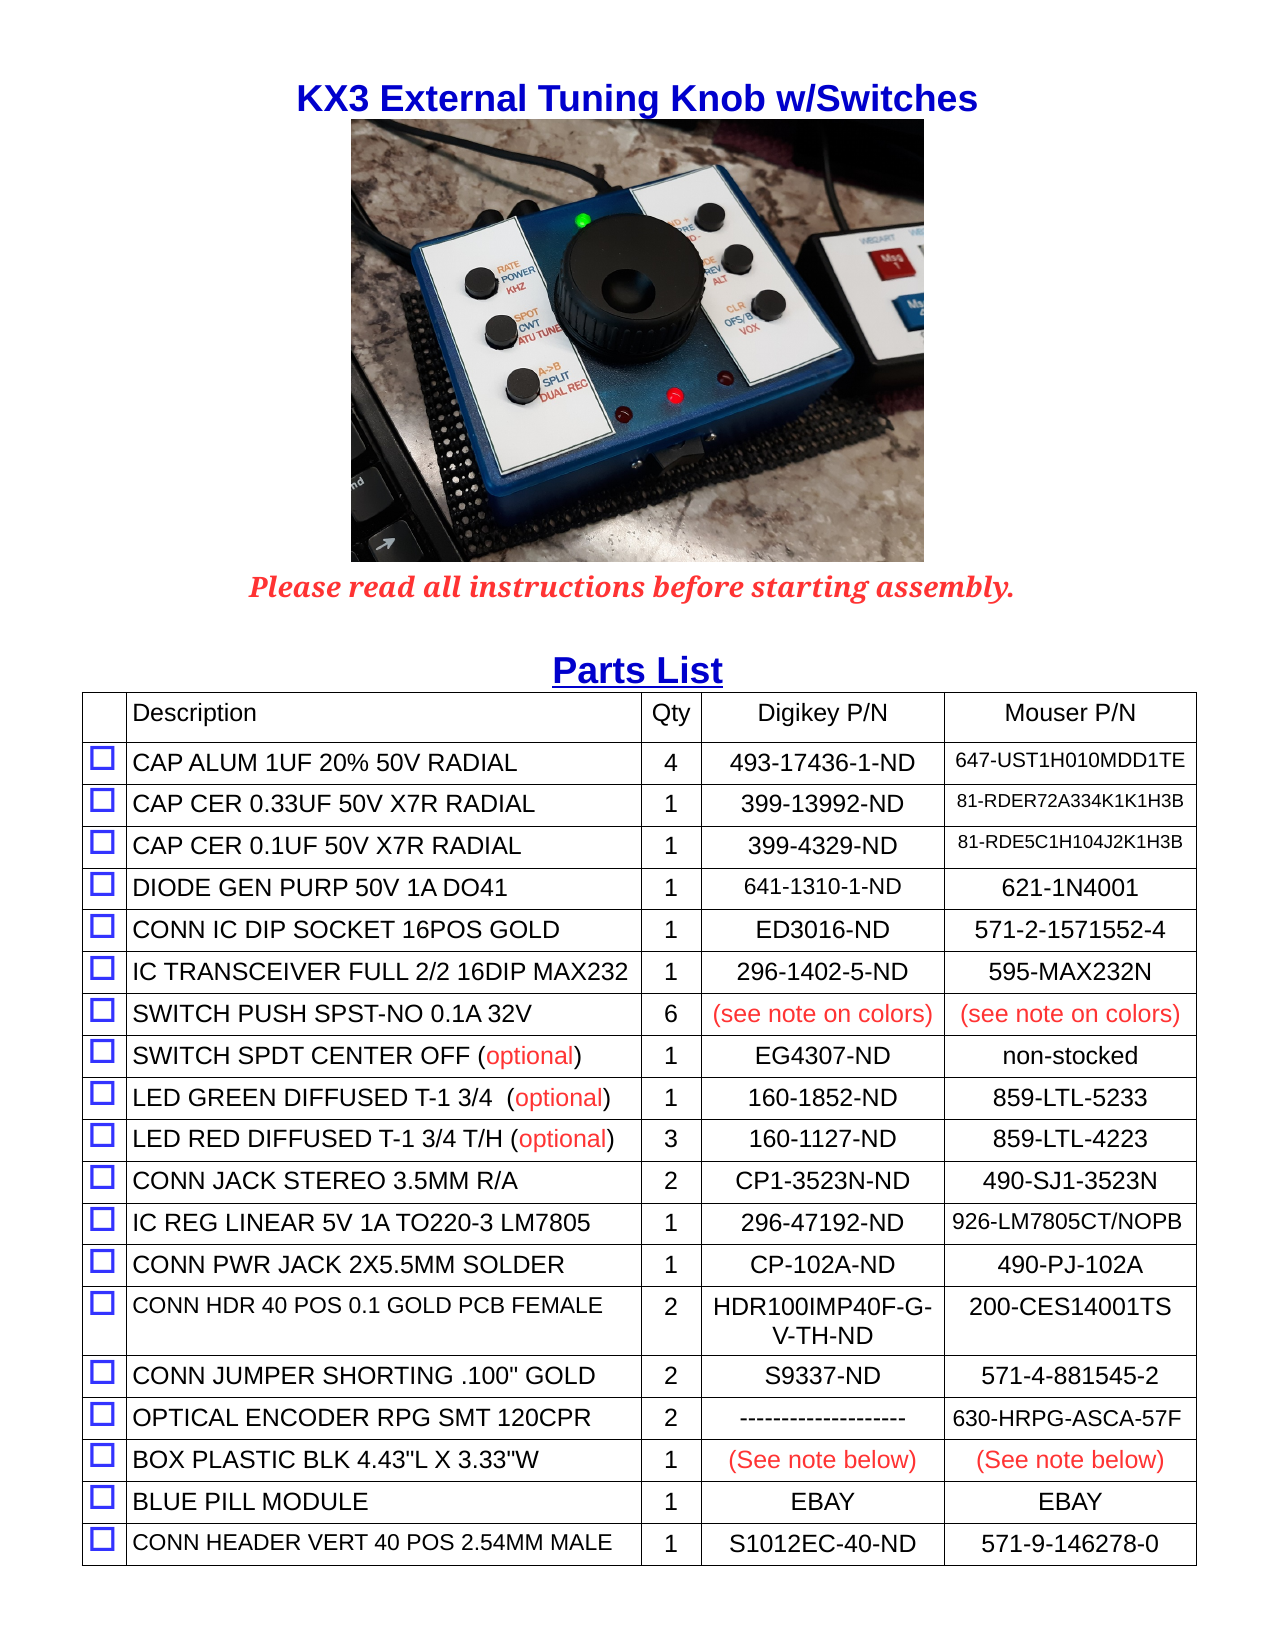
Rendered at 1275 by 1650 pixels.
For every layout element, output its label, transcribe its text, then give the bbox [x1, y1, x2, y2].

table_cell 4 [642, 743, 701, 784]
table_cell 493-17436-1-ND [702, 743, 944, 784]
table_header Description [127, 693, 641, 742]
table_cell 571-2-1571552-4 [945, 910, 1196, 951]
table_cell  [83, 1162, 126, 1202]
table_cell  [83, 1398, 126, 1439]
text Please read all instructions before starting assembly. [76, 119, 1198, 606]
table_cell BLUE PILL MODULE [127, 1482, 641, 1523]
table_cell S9337-ND [702, 1356, 944, 1397]
table_cell EG4307-ND [702, 1036, 944, 1077]
table_cell  [83, 952, 126, 993]
table_cell CONN PWR JACK 2X5.5MM SOLDER [127, 1245, 641, 1286]
table_cell (see note on colors) [702, 994, 944, 1035]
table_cell LED GREEN DIFFUSED T-1 3/4 (optional) [127, 1078, 641, 1119]
table_cell 399-4329-ND [702, 827, 944, 867]
table_cell 2 [642, 1356, 701, 1397]
table_header Digikey P/N [702, 693, 944, 742]
table_cell 595-MAX232N [945, 952, 1196, 993]
table_cell  [83, 785, 126, 826]
table_cell 859-LTL-4223 [945, 1120, 1196, 1161]
table_cell 399-13992-ND [702, 785, 944, 826]
table_cell 490-SJ1-3523N [945, 1162, 1196, 1202]
table_cell 630-HRPG-ASCA-57F [945, 1398, 1196, 1439]
table_cell (See note below) [945, 1440, 1196, 1481]
table_cell 1 [642, 1078, 701, 1119]
table_cell (see note on colors) [945, 994, 1196, 1035]
table_cell 2 [642, 1287, 701, 1355]
table_cell 1 [642, 869, 701, 909]
table_cell  [83, 743, 126, 784]
text Parts List [76, 649, 1198, 692]
table_cell 926-LM7805CT/NOPB [945, 1204, 1196, 1244]
table_cell CONN JACK STEREO 3.5MM R/A [127, 1162, 641, 1202]
table_cell 81-RDE5C1H104J2K1H3B [945, 827, 1196, 867]
table_cell BOX PLASTIC BLK 4.43"L X 3.33"W [127, 1440, 641, 1481]
table_cell  [83, 1482, 126, 1523]
table_cell 571-4-881545-2 [945, 1356, 1196, 1397]
picture [351, 119, 924, 562]
text KX3 External Tuning Knob w/Switches [76, 76, 1198, 119]
table_cell 621-1N4001 [945, 869, 1196, 909]
table_cell  [83, 1120, 126, 1161]
table_cell ED3016-ND [702, 910, 944, 951]
table_cell CONN HEADER VERT 40 POS 2.54MM MALE [127, 1524, 641, 1564]
table_cell IC REG LINEAR 5V 1A TO220-3 LM7805 [127, 1204, 641, 1244]
table_cell 1 [642, 1482, 701, 1523]
table_cell 1 [642, 827, 701, 867]
table_cell -------------------- [702, 1398, 944, 1439]
table_cell 200-CES14001TS [945, 1287, 1196, 1355]
table_cell 81-RDER72A334K1K1H3B [945, 785, 1196, 826]
table_cell  [83, 1356, 126, 1397]
table_cell LED RED DIFFUSED T-1 3/4 T/H (optional) [127, 1120, 641, 1161]
table_cell CONN JUMPER SHORTING .100" GOLD [127, 1356, 641, 1397]
table_cell  [83, 994, 126, 1035]
table_cell  [83, 827, 126, 867]
table_cell 6 [642, 994, 701, 1035]
table_cell 1 [642, 1524, 701, 1564]
table_cell OPTICAL ENCODER RPG SMT 120CPR [127, 1398, 641, 1439]
table_header [83, 693, 126, 742]
table_cell CAP ALUM 1UF 20% 50V RADIAL [127, 743, 641, 784]
table_cell 2 [642, 1162, 701, 1202]
table_cell 1 [642, 1245, 701, 1286]
table_cell  [83, 1036, 126, 1077]
table_cell  [83, 1245, 126, 1286]
table_cell non-stocked [945, 1036, 1196, 1077]
table_cell EBAY [945, 1482, 1196, 1523]
table_cell  [83, 910, 126, 951]
table_cell 1 [642, 1036, 701, 1077]
table_cell 1 [642, 910, 701, 951]
table_cell 160-1852-ND [702, 1078, 944, 1119]
table_cell CP1-3523N-ND [702, 1162, 944, 1202]
table_cell 647-UST1H010MDD1TE [945, 743, 1196, 784]
table_cell 296-1402-5-ND [702, 952, 944, 993]
table_cell CAP CER 0.33UF 50V X7R RADIAL [127, 785, 641, 826]
table_header Qty [642, 693, 701, 742]
table_cell CP-102A-ND [702, 1245, 944, 1286]
table_cell EBAY [702, 1482, 944, 1523]
table_cell  [83, 1204, 126, 1244]
table_cell SWITCH PUSH SPST-NO 0.1A 32V [127, 994, 641, 1035]
table_cell 571-9-146278-0 [945, 1524, 1196, 1564]
table_cell CAP CER 0.1UF 50V X7R RADIAL [127, 827, 641, 867]
table_cell  [83, 1524, 126, 1564]
table_cell  [83, 1078, 126, 1119]
table_cell S1012EC-40-ND [702, 1524, 944, 1564]
table_cell 1 [642, 952, 701, 993]
table_cell (See note below) [702, 1440, 944, 1481]
table_cell  [83, 1440, 126, 1481]
table_cell 3 [642, 1120, 701, 1161]
table_cell CONN HDR 40 POS 0.1 GOLD PCB FEMALE [127, 1287, 641, 1355]
table_header Mouser P/N [945, 693, 1196, 742]
table_cell 641-1310-1-ND [702, 869, 944, 909]
table_cell 296-47192-ND [702, 1204, 944, 1244]
table_cell 2 [642, 1398, 701, 1439]
table_cell 859-LTL-5233 [945, 1078, 1196, 1119]
table_cell 1 [642, 785, 701, 826]
table_cell 1 [642, 1440, 701, 1481]
table_cell 160-1127-ND [702, 1120, 944, 1161]
table_cell IC TRANSCEIVER FULL 2/2 16DIP MAX232 [127, 952, 641, 993]
table_cell  [83, 869, 126, 909]
table_cell CONN IC DIP SOCKET 16POS GOLD [127, 910, 641, 951]
table_cell 1 [642, 1204, 701, 1244]
table_cell SWITCH SPDT CENTER OFF (optional) [127, 1036, 641, 1077]
table_cell HDR100IMP40F-G-V-TH-ND [702, 1287, 944, 1355]
table_cell  [83, 1287, 126, 1355]
table_cell 490-PJ-102A [945, 1245, 1196, 1286]
table_cell DIODE GEN PURP 50V 1A DO41 [127, 869, 641, 909]
